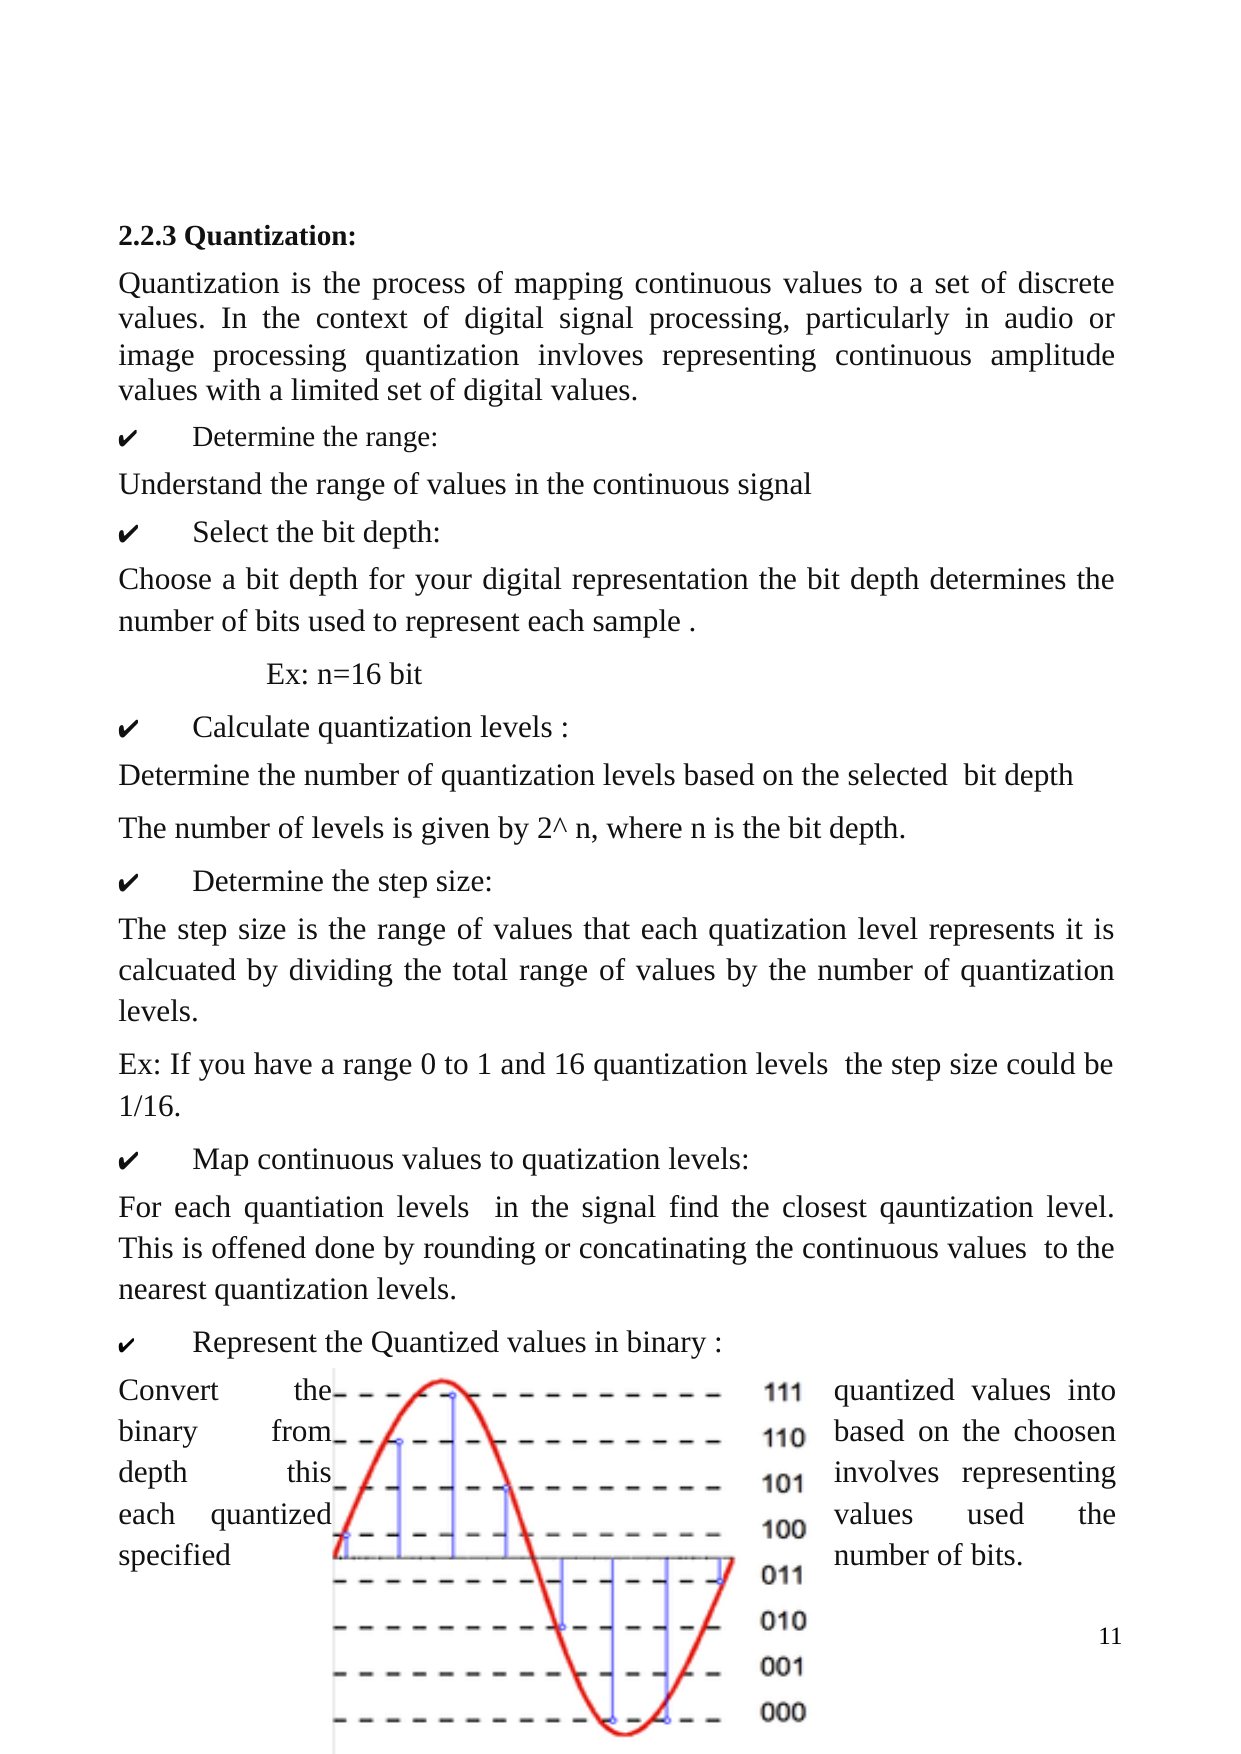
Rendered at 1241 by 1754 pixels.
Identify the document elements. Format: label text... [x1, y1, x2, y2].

text Ex: If you have a range 0 to 1 and 16 quantization levels the step size could be 1/16. [118, 1046, 1116, 1123]
text The step size is the range of values that each quatization level represents it is calcuated by dividing the total range of values by the number of quantization levels. [118, 910, 1116, 1028]
text Convert the quantized values into binary from based on the choosen depth this involves representing each quantized values used the specified number of bits. [118, 1371, 331, 1572]
list Calculate quantization levels : [118, 708, 1116, 744]
text Choose a bit depth for your digital representation the bit depth determines the number of bits used to represent each sample . [118, 561, 1116, 638]
text The number of levels is given by 2^ n, where n is the bit depth. [118, 809, 1116, 845]
text For each quantiation levels in the signal find the closest qauntization level. This is offened done by rounding or concatinating the continuous values to the nearest quantization levels. [118, 1188, 1116, 1306]
text Understand the range of values in the continuous signal [118, 465, 1116, 501]
list Determine the step size: [118, 862, 1116, 898]
list Determine the range: [118, 419, 1116, 453]
list Represent the Quantized values in binary : [118, 1323, 1116, 1359]
text Ex: n=16 bit [118, 655, 1116, 691]
text Determine the number of quantization levels based on the selected bit depth [118, 756, 1116, 792]
list Map continuous values to quatization levels: [118, 1140, 1116, 1176]
text Quantization is the process of mapping continuous values to a set of discrete values. In the context of digital signal processing, particularly in audio or image processing quantization invloves representing continuous amplitude values with a limited set of digital values. [118, 264, 1116, 408]
list Select the bit depth: [118, 513, 1116, 549]
text Convert the quantized values into binary from based on the choosen depth this involves representing each quantized values used the specified number of bits. [834, 1371, 1116, 1572]
text 2.2.3 Quantization: [118, 218, 1116, 252]
